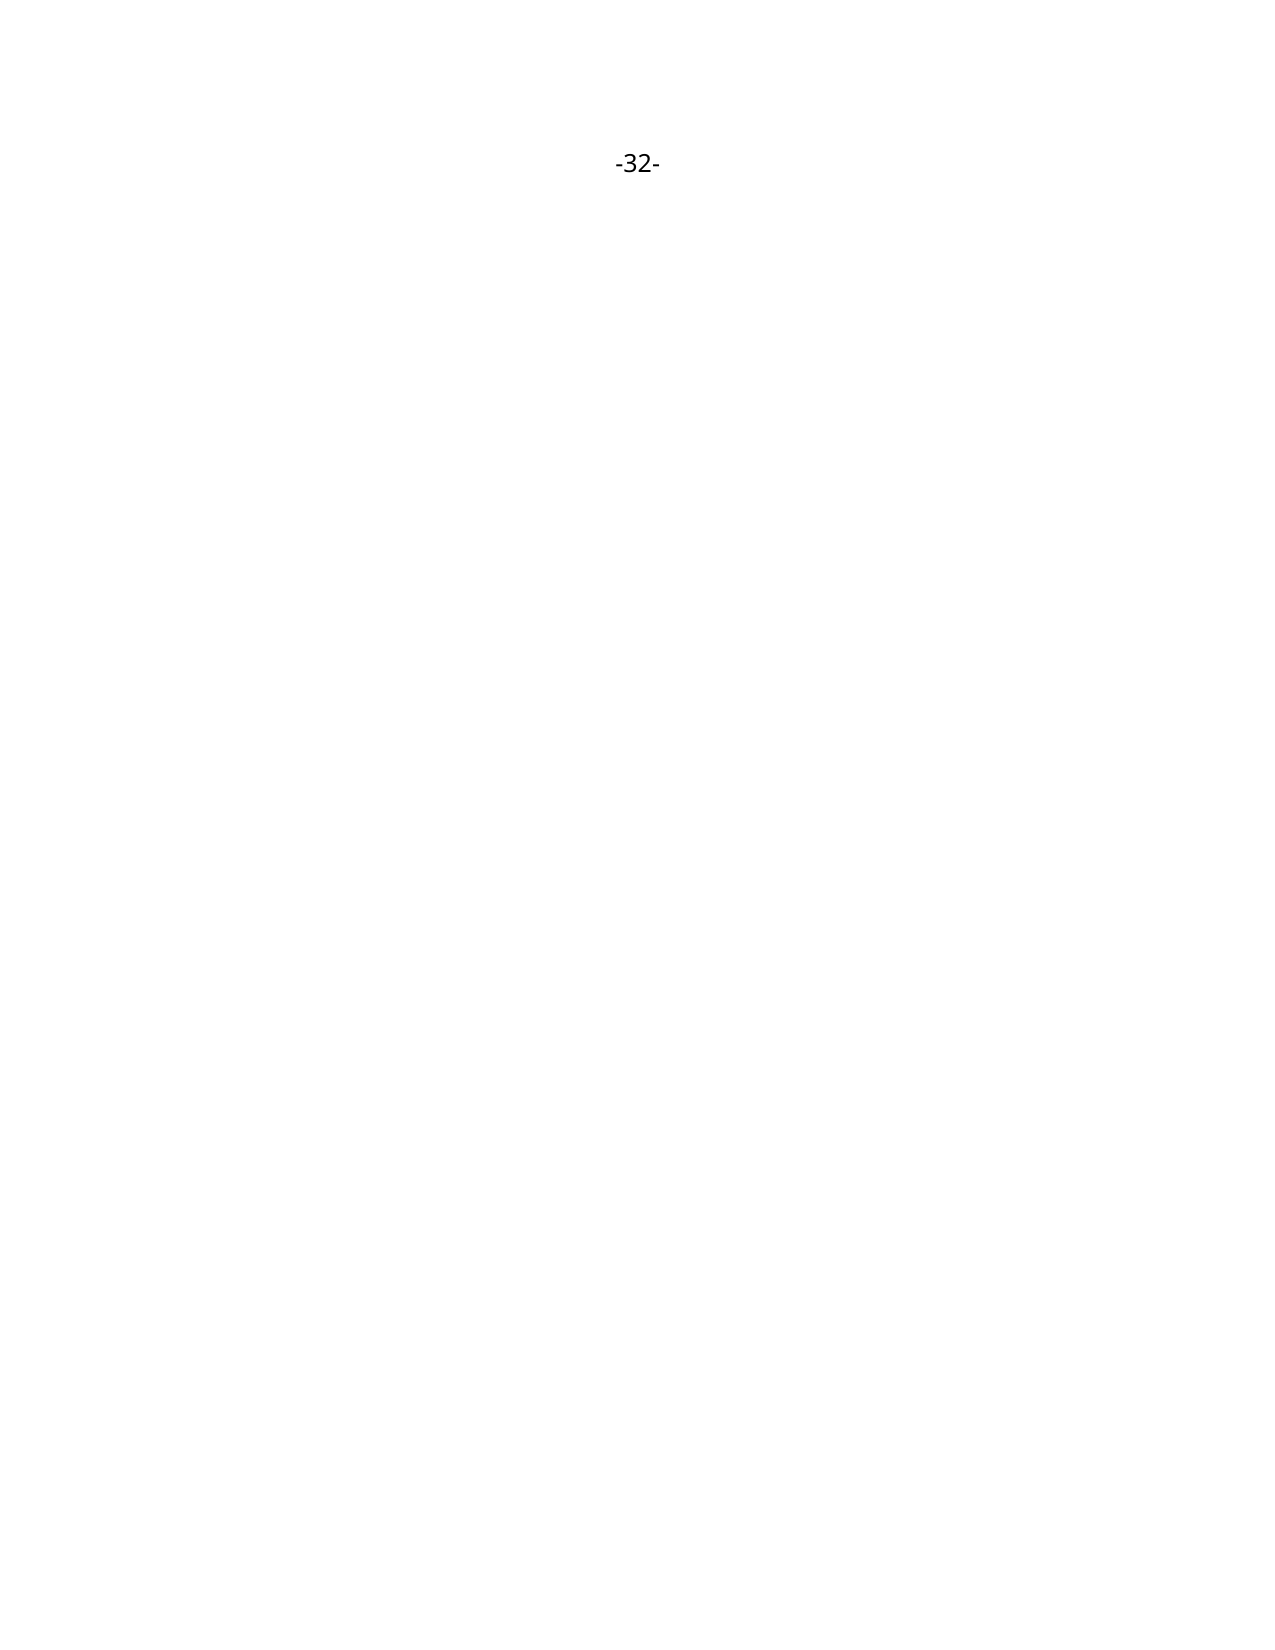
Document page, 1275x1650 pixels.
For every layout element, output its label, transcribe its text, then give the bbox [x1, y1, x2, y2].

text -32- [118, 146, 1157, 180]
